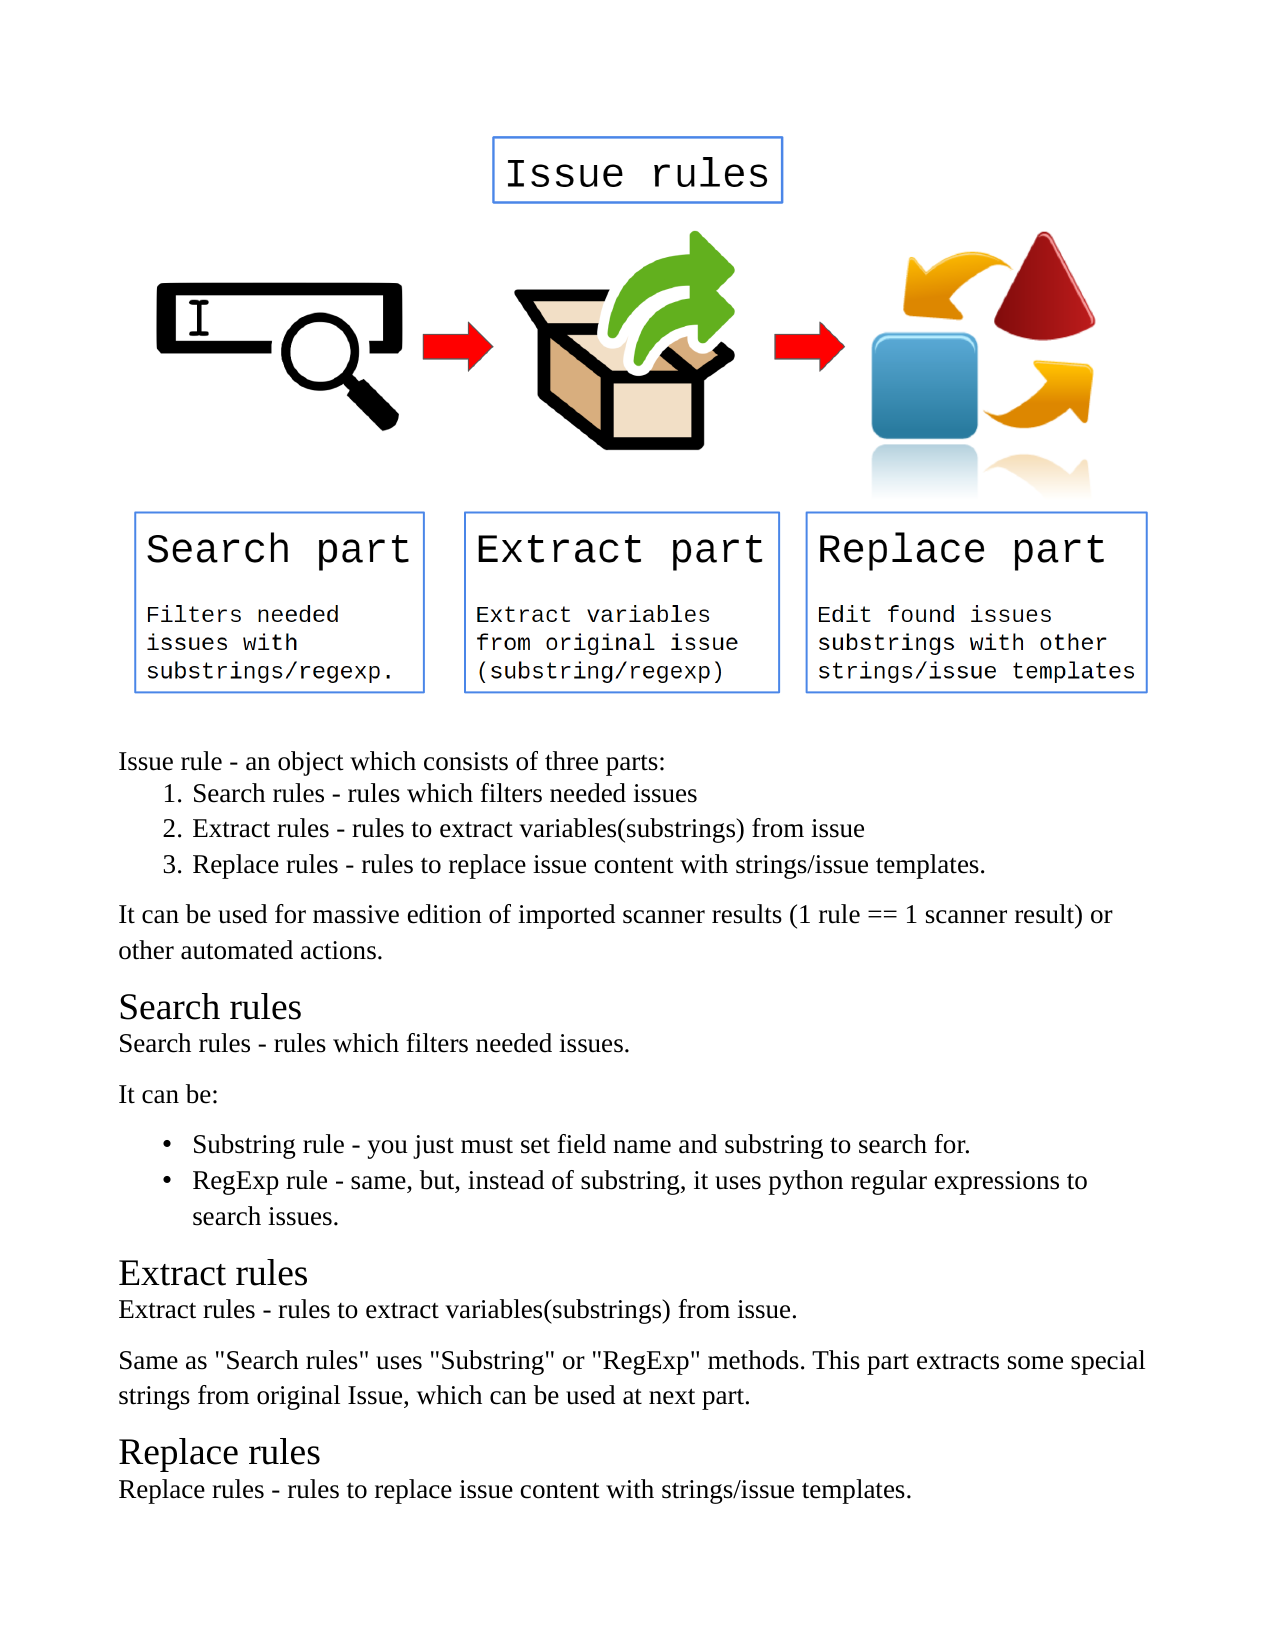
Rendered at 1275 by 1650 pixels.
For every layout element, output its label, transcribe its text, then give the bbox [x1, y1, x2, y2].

text Search rules [118, 984, 1157, 1028]
picture [118, 118, 1157, 703]
text Extract rules [118, 1250, 1157, 1293]
text Extract rules - rules to extract variables(substrings) from issue. [118, 1293, 1157, 1324]
text It can be: [118, 1078, 1157, 1109]
list RegExp rule - same, but, instead of substring, it uses python regular expressions to search issues. [162, 1164, 1157, 1231]
text Issue rule - an object which consists of three parts: [118, 703, 1157, 777]
list Replace rules - rules to replace issue content with strings/issue templates. [162, 848, 1157, 879]
list Search rules - rules which filters needed issues [162, 777, 1157, 808]
list Substring rule - you just must set field name and substring to search for. [162, 1128, 1157, 1159]
text Replace rules - rules to replace issue content with strings/issue templates. [118, 1473, 1157, 1504]
text Same as "Search rules" uses "Substring" or "RegExp" methods. This part extracts some special strings from original Issue, which can be used at next part. [118, 1344, 1157, 1411]
text Search rules - rules which filters needed issues. [118, 1028, 1157, 1059]
list Extract rules - rules to extract variables(substrings) from issue [162, 812, 1157, 843]
text Replace rules [118, 1430, 1157, 1473]
text It can be used for massive edition of imported scanner results (1 rule == 1 scanner result) or other automated actions. [118, 898, 1157, 965]
